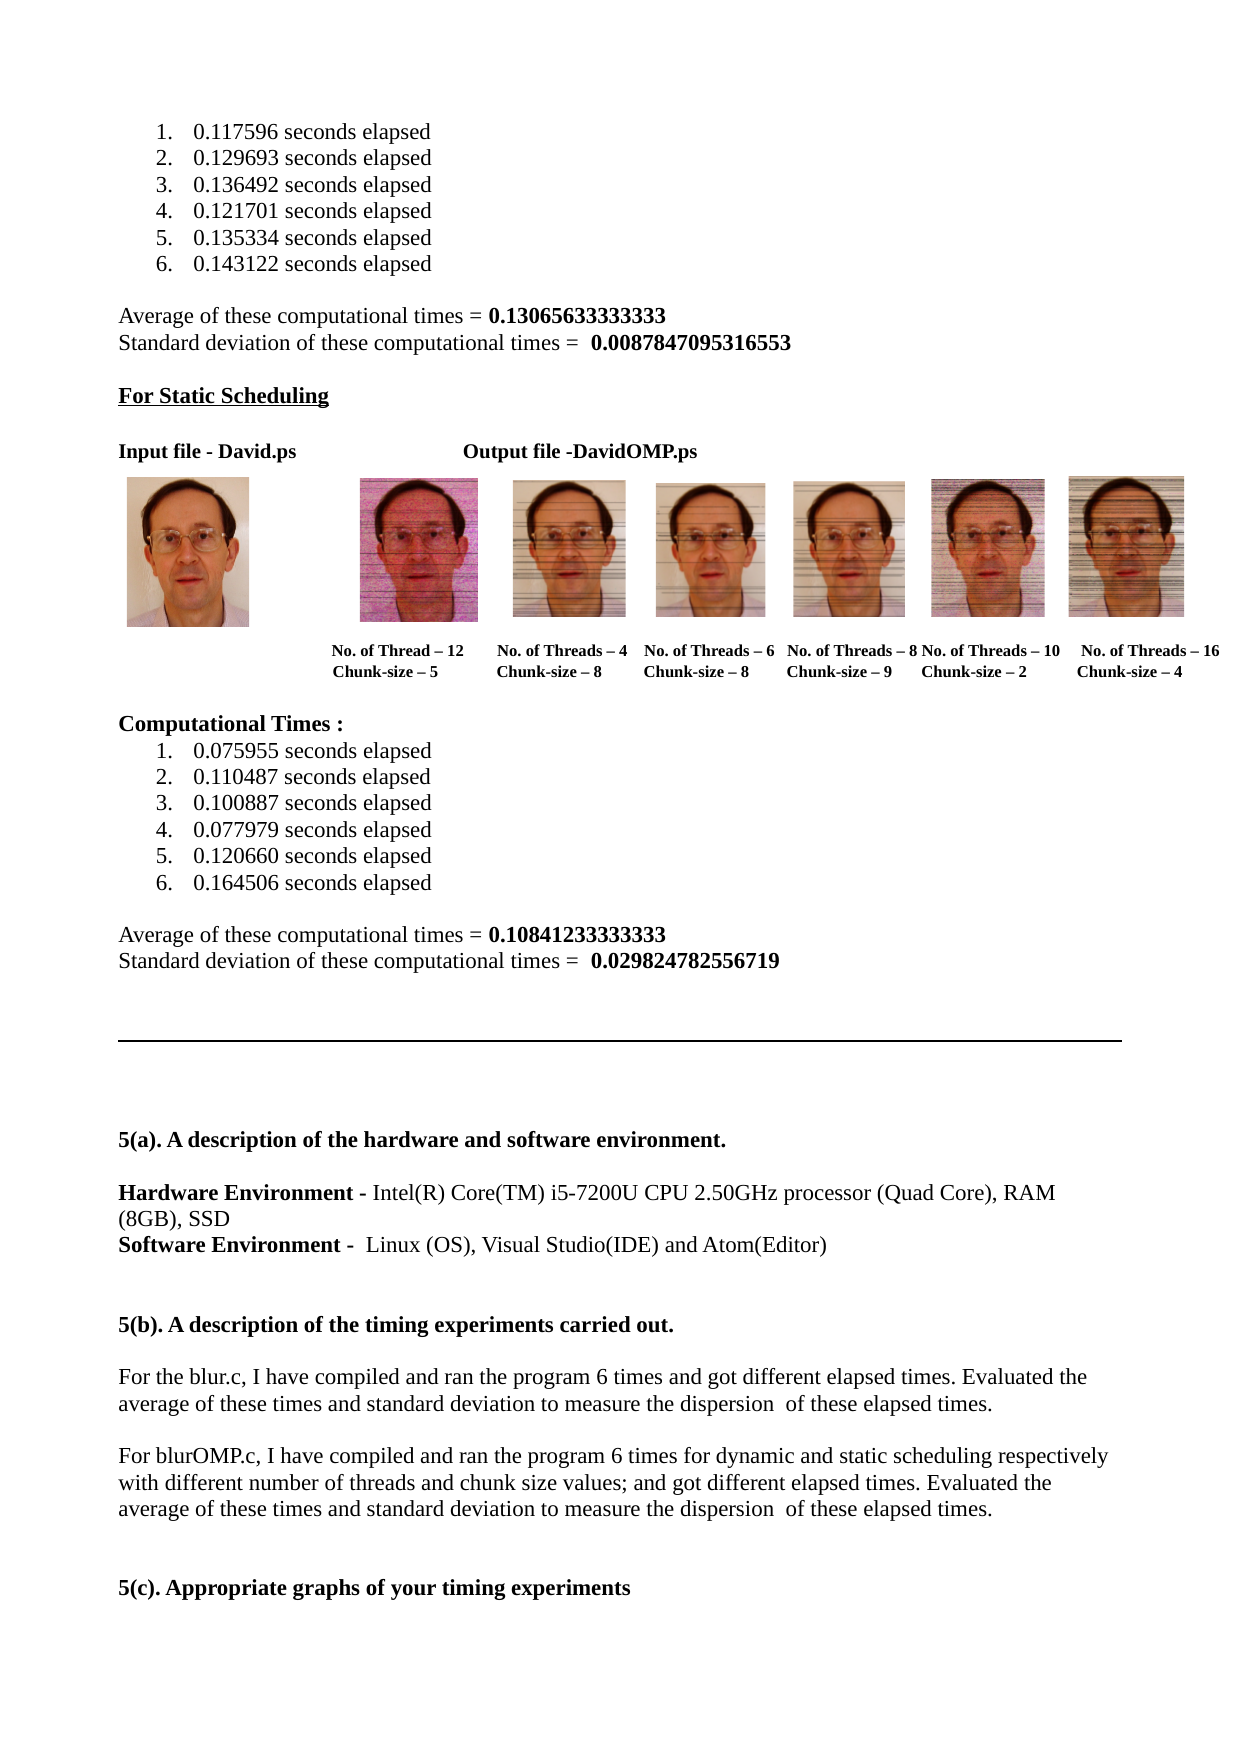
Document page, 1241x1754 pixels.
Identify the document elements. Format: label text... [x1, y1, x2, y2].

picture [793, 481, 905, 617]
list 0.117596 seconds elapsed [156, 118, 1122, 144]
text Chunk-size – 5 Chunk-size – 8 Chunk-size – 8 Chunk-size – 9 Chunk-size – 2 Chunk-size – 4 [118, 661, 1240, 682]
list 0.077979 seconds elapsed [156, 816, 1122, 842]
text 5(b). A description of the timing experiments carried out. [118, 1311, 1122, 1337]
text Input file - David.ps Output file -DavidOMP.ps [118, 439, 1122, 463]
text Average of these computational times = 0.13065633333333 [118, 303, 1122, 329]
text Software Environment - Linux (OS), Visual Studio(IDE) and Atom(Editor) [118, 1232, 1122, 1258]
list 0.135334 seconds elapsed [156, 223, 1122, 250]
text 5(a). A description of the hardware and software environment. [118, 1126, 1122, 1152]
text For the blur.c, I have compiled and ran the program 6 times and got different elapsed times. Evaluated the average of these times and standard deviation to measure the dispersion of these elapsed times. [118, 1363, 1122, 1416]
text Hardware Environment - Intel(R) Core(TM) i5-7200U CPU 2.50GHz processor (Quad Core), RAM (8GB), SSD [118, 1179, 1122, 1232]
list 0.164506 seconds elapsed [156, 868, 1122, 895]
picture [126, 477, 250, 627]
picture [359, 478, 478, 622]
list 0.110487 seconds elapsed [156, 763, 1122, 789]
text Standard deviation of these computational times = 0.0087847095316553 [118, 329, 1122, 355]
text 5(c). Appropriate graphs of your timing experiments [118, 1574, 1122, 1601]
list 0.121701 seconds elapsed [156, 197, 1122, 223]
text Computational Times : [118, 710, 1122, 737]
picture [1068, 476, 1185, 617]
text Average of these computational times = 0.10841233333333 [118, 921, 1122, 948]
list 0.120660 seconds elapsed [156, 842, 1122, 868]
text No. of Thread – 12 No. of Threads – 4 No. of Threads – 6 No. of Threads – 8 No. of Threads – 10 No. of Threads – 16 [118, 640, 1240, 661]
picture [931, 479, 1045, 617]
list 0.100887 seconds elapsed [156, 789, 1122, 816]
text Standard deviation of these computational times = 0.029824782556719 [118, 948, 1122, 974]
picture [655, 483, 766, 617]
text For Static Scheduling [118, 382, 1122, 408]
list 0.075955 seconds elapsed [156, 737, 1122, 763]
list 0.143122 seconds elapsed [156, 250, 1122, 276]
list 0.129693 seconds elapsed [156, 144, 1122, 171]
picture [512, 480, 626, 617]
text For blurOMP.c, I have compiled and ran the program 6 times for dynamic and static scheduling respectively with different number of threads and chunk size values; and got different elapsed times. Evaluated the average of these times and standard deviation to measure the dispersion of these elapsed times. [118, 1442, 1122, 1521]
list 0.136492 seconds elapsed [156, 171, 1122, 197]
